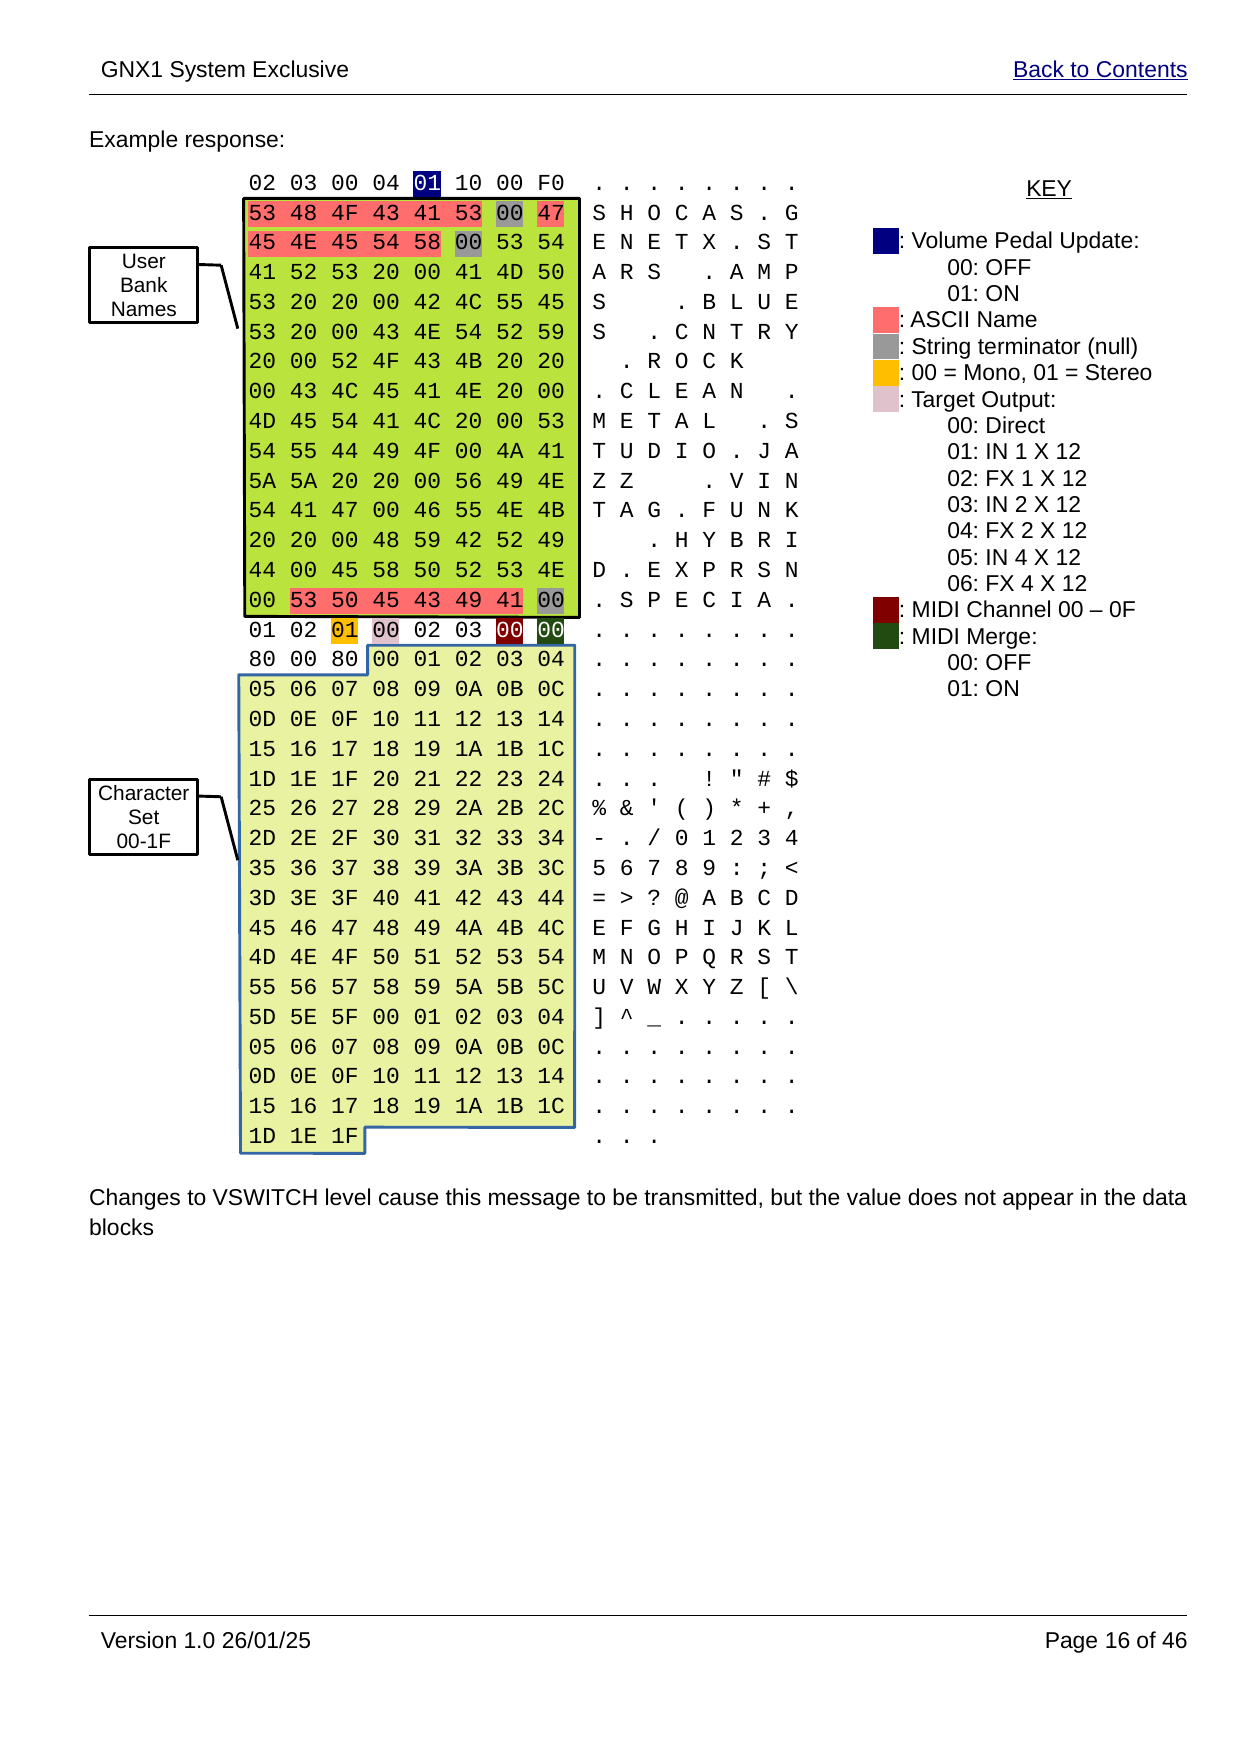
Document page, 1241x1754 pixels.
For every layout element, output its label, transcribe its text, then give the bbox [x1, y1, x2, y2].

text 05 06 07 08 09 0A 0B 0C . . . . . . . . [577, 1035, 1187, 1061]
text 00 53 50 45 43 49 41 00 . S P E C I A . [581, 588, 1187, 614]
text 20 20 00 48 59 42 52 49 . H Y B R I [581, 529, 1187, 554]
text 1D 1E 1F . . . [367, 1124, 1187, 1150]
table_cell 03 [291, 589, 522, 613]
text 00 43 4C 45 41 4E 20 00 . C L E A N . [581, 380, 1187, 406]
text 05 06 07 08 09 0A 0B 0C . . . . . . . . [577, 678, 1187, 703]
text 2D 2E 2F 30 31 32 33 34 - . / 0 1 2 3 4 [577, 827, 1187, 852]
table_cell 03 [456, 232, 481, 256]
text 15 16 17 18 19 1A 1B 1C . . . . . . . . [577, 737, 1187, 763]
text 0D 0E 0F 10 11 12 13 14 . . . . . . . . [577, 1065, 1187, 1091]
text 4D 4E 4F 50 51 52 53 54 M N O P Q R S T [577, 946, 1187, 972]
text 41 52 53 20 00 41 4D 50 A R S . A M P [581, 261, 1187, 286]
text 20 00 52 4F 43 4B 20 20 . R O C K [581, 350, 1187, 376]
text 3D 3E 3F 40 41 42 43 44 = > ? @ A B C D [577, 886, 1187, 912]
text Changes to VSWITCH level cause this message to be transmitted, but the value does not appear in the data blocks [89, 1184, 1187, 1241]
text 54 41 47 00 46 55 4E 4B T A G . F U N K [581, 499, 1187, 525]
table_cell 03 [249, 232, 440, 256]
text 0D 0E 0F 10 11 12 13 14 . . . . . . . . [577, 707, 1187, 733]
text 25 26 27 28 29 2A 2B 2C % & ' ( ) * + , [577, 797, 1187, 823]
text 53 20 00 43 4E 54 52 59 S . C N T R Y [581, 320, 1187, 346]
text 53 20 20 00 42 4C 55 45 S . B L U E [581, 290, 1187, 316]
table_cell 03 [540, 593, 547, 606]
text 45 46 47 48 49 4A 4B 4C E F G H I J K L [577, 916, 1187, 942]
text 80 00 80 00 01 02 03 04 . . . . . . . . [577, 648, 1187, 674]
table_cell 03 [554, 593, 561, 606]
table_cell 03 [538, 202, 563, 226]
table_cell 03 [457, 235, 464, 248]
text 54 55 44 49 4F 00 4A 41 T U D I O . J A [581, 439, 1187, 465]
text Example response: [89, 126, 1187, 153]
text 80 00 80 00 01 02 03 04 . . . . . . . . [248, 648, 366, 673]
table_cell 03 [497, 202, 522, 226]
text 4D 45 54 41 4C 20 00 53 M E T A L . S [581, 409, 1187, 435]
text 55 56 57 58 59 5A 5B 5C U V W X Y Z [ \ [577, 976, 1187, 1001]
text 02 03 00 04 01 10 00 F0 . . . . . . . . [248, 171, 1187, 197]
text 53 48 4F 43 41 53 00 47 S H O C A S . G [581, 201, 1187, 227]
text 15 16 17 18 19 1A 1B 1C . . . . . . . . [577, 1095, 1187, 1121]
text 01 02 01 00 02 03 00 00 . . . . . . . . [248, 618, 1187, 644]
text 44 00 45 58 50 52 53 4E D . E X P R S N [581, 558, 1187, 584]
text 1D 1E 1F 20 21 22 23 24 . . . ! " # $ [577, 767, 1187, 793]
text 5A 5A 20 20 00 56 49 4E Z Z . V I N [581, 469, 1187, 495]
text 5D 5E 5F 00 01 02 03 04 ] ^ _ . . . . . [577, 1005, 1187, 1031]
text 45 4E 45 54 58 00 53 54 E N E T X . S T [581, 231, 1187, 257]
table_cell 03 [499, 206, 506, 219]
table_cell 03 [249, 202, 481, 226]
table_cell 03 [538, 589, 563, 613]
table_cell 03 [291, 599, 299, 606]
text 35 36 37 38 39 3A 3B 3C 5 6 7 8 9 : ; < [577, 856, 1187, 882]
